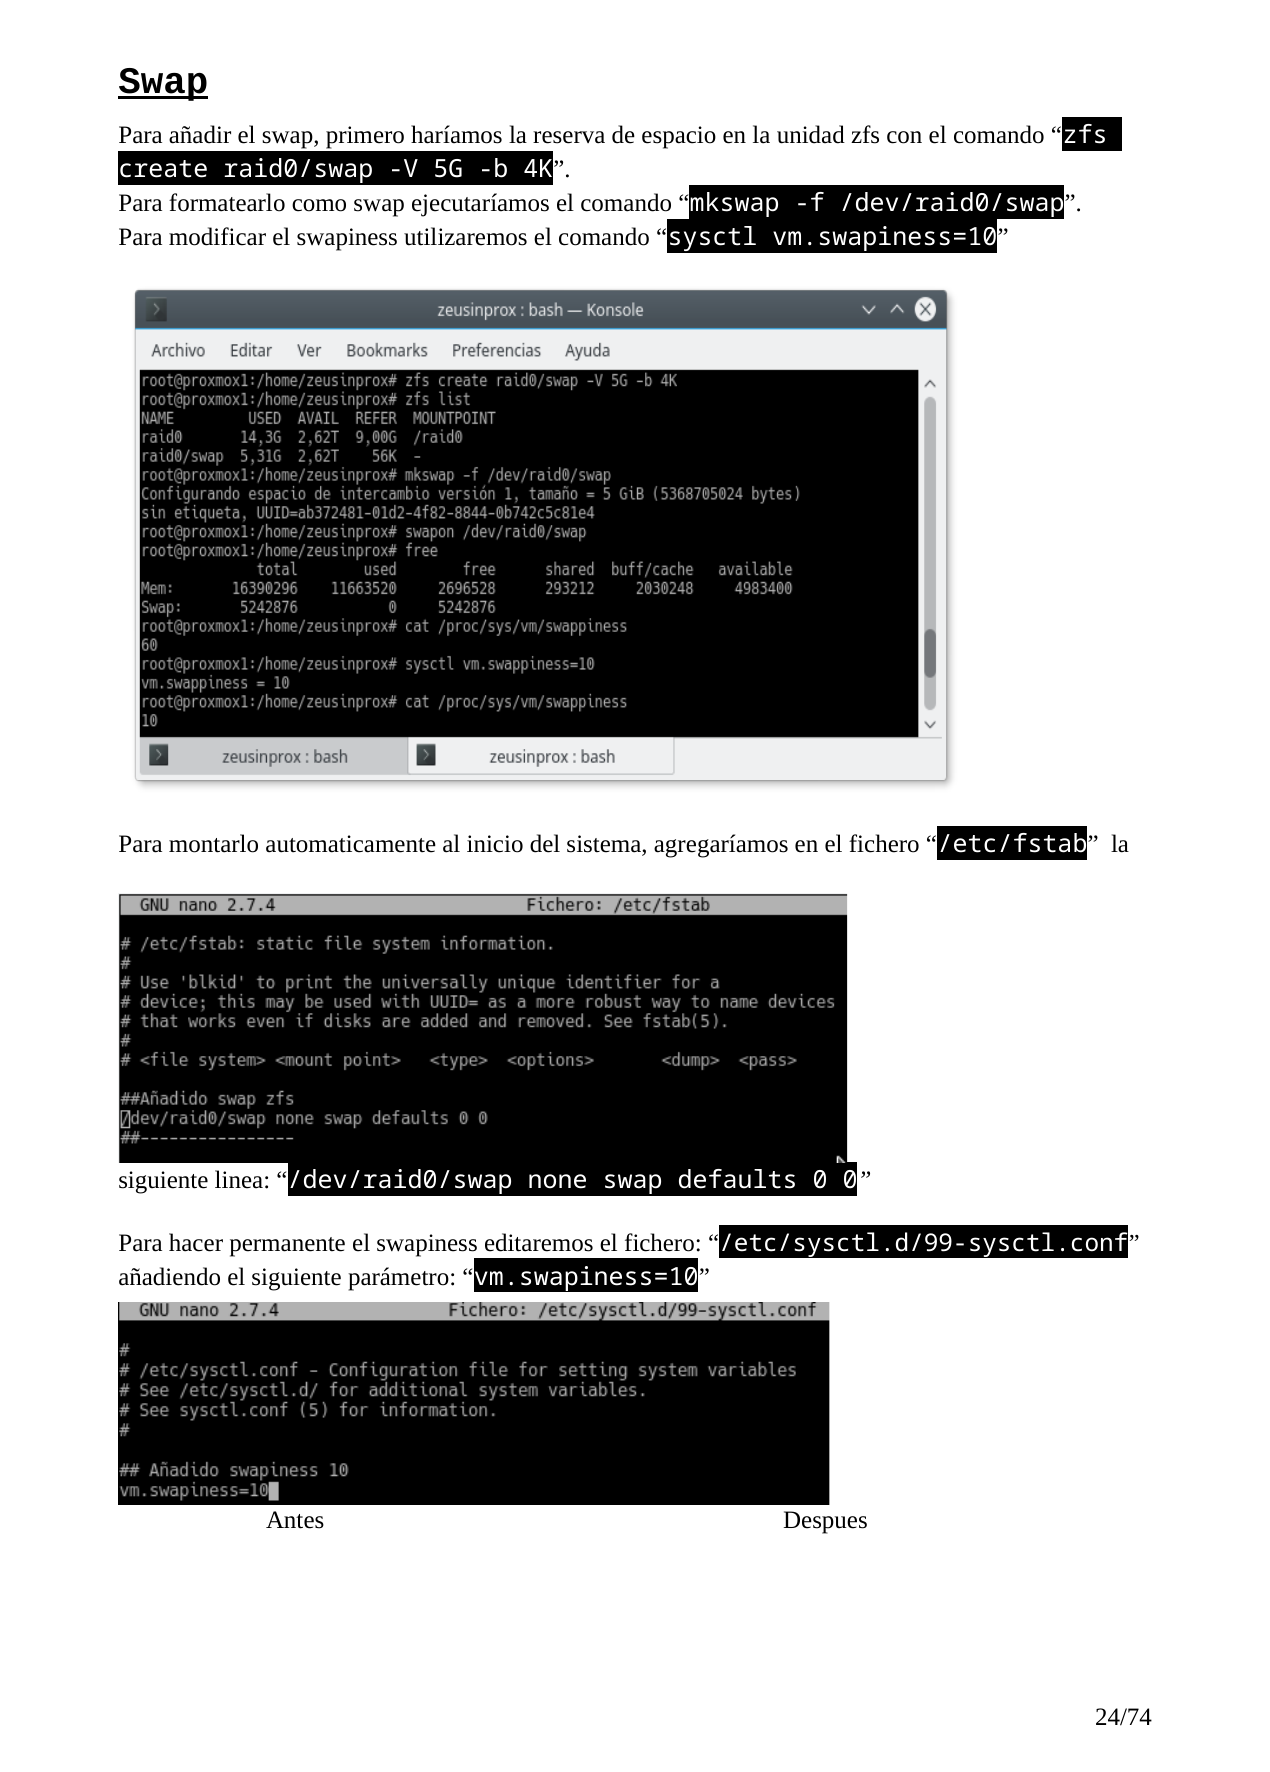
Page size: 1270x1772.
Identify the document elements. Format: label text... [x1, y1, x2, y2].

picture [118, 1302, 830, 1505]
text Antes Despues [118, 1292, 1152, 1533]
subtitle Swap [118, 62, 1152, 104]
text Para hacer permanente el swapiness editaremos el fichero: “/etc/sysctl.d/99-sysctl.conf” añadiendo el siguiente parámetro: “vm.swapiness=10” [118, 1225, 1152, 1292]
text Para formatearlo como swap ejecutaríamos el comando “mkswap -f /dev/raid0/swap”. [118, 185, 1152, 219]
text Para modificar el swapiness utilizaremos el comando “sysctl vm.swapiness=10” [118, 219, 1152, 253]
picture [118, 893, 848, 1163]
picture [127, 281, 962, 798]
text Para montarlo automaticamente al inicio del sistema, agregaríamos en el fichero “/etc/fstab” la siguiente linea: “/dev/raid0/swap none swap defaults 0 0” [118, 826, 1152, 1196]
text Para añadir el swap, primero haríamos la reserva de espacio en la unidad zfs con el comando “zfs create raid0/swap -V 5G -b 4K”. [118, 117, 1152, 185]
